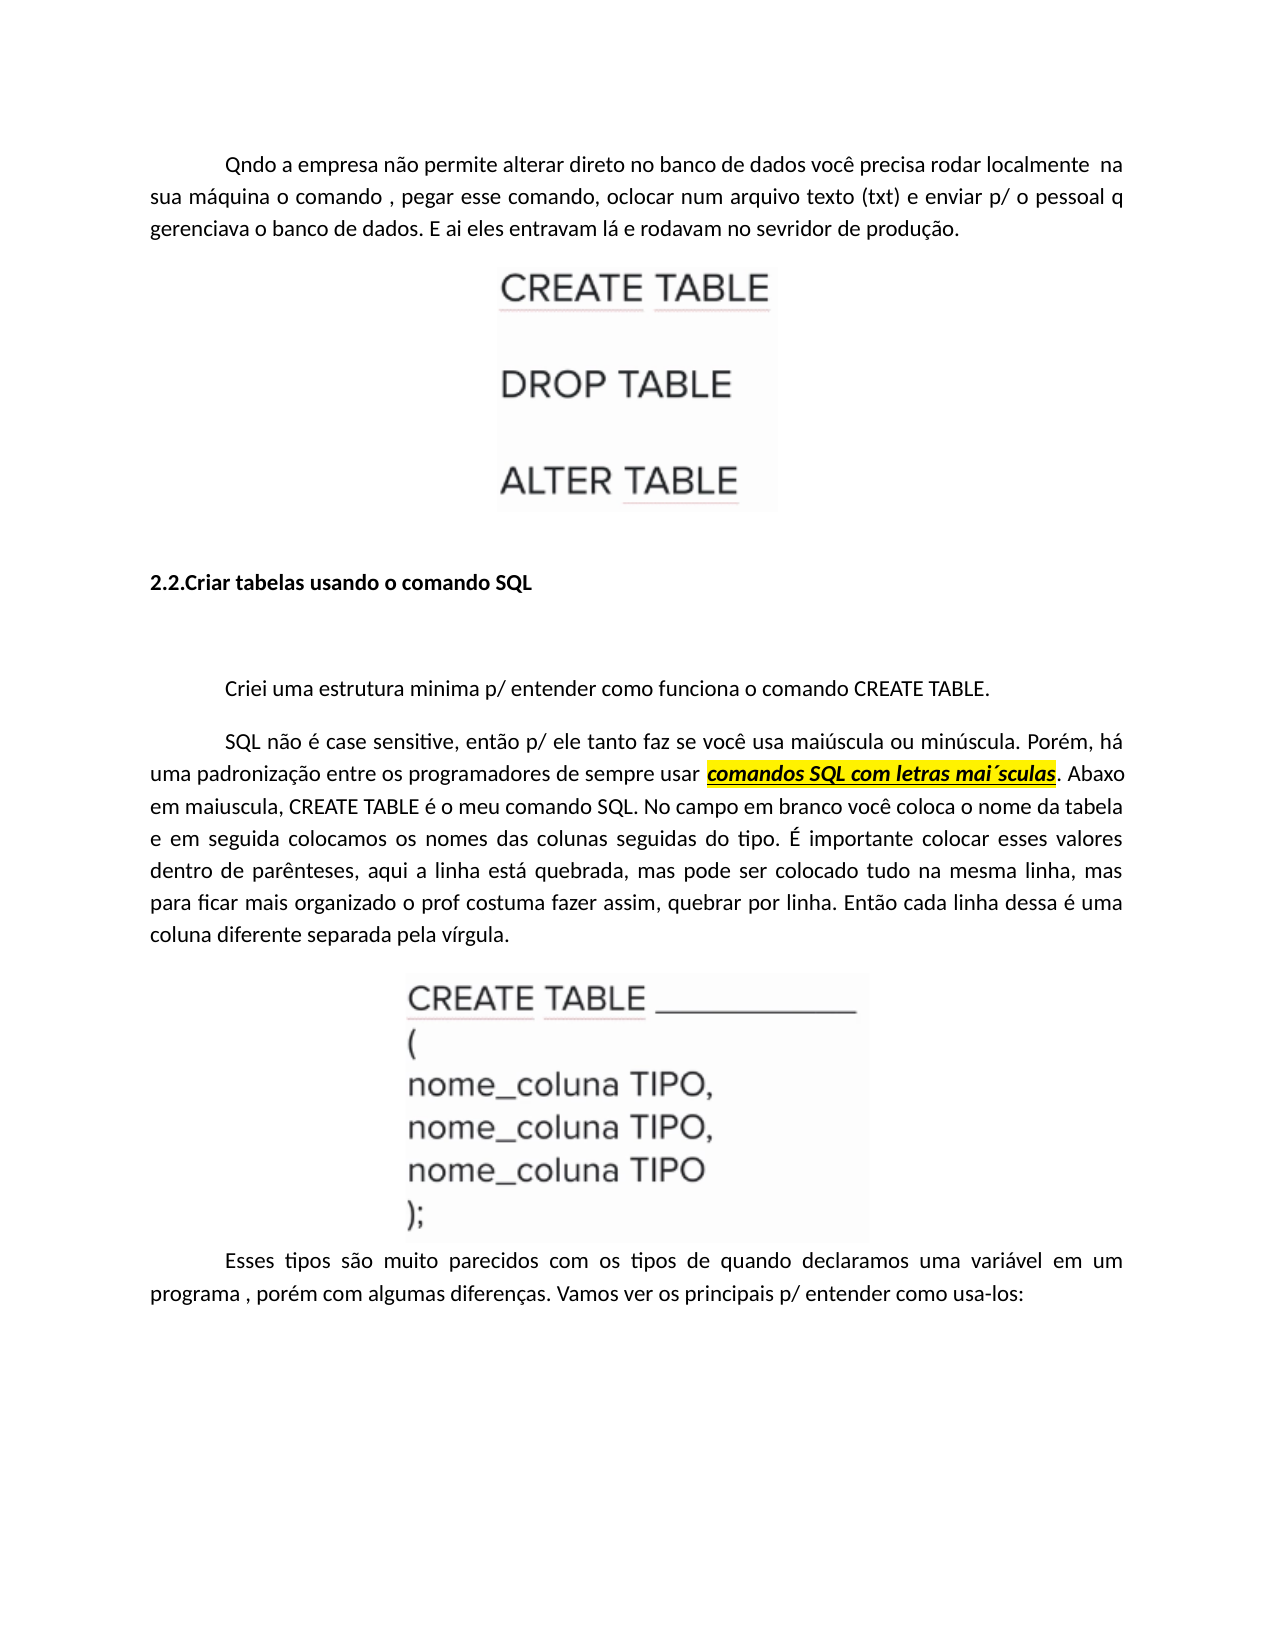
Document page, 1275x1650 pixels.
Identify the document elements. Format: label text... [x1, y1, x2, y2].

text 2.2.Criar tabelas usando o comando SQL [150, 568, 1125, 596]
picture [405, 973, 870, 1243]
text Qndo a empresa não permite alterar direto no banco de dados você precisa rodar localmente na sua máquina o comando , pegar esse comando, oclocar num arquivo texto (txt) e enviar p/ o pessoal q gerenciava o banco de dados. E ai eles entravam lá e rodavam no sevridor de produção. [150, 150, 1125, 242]
text Esses tipos são muito parecidos com os tipos de quando declaramos uma variável em um programa , porém com algumas diferenças. Vamos ver os principais p/ entender como usa-los: [150, 973, 1125, 1307]
picture [496, 267, 779, 512]
text Criei uma estrutura minima p/ entender como funciona o comando CREATE TABLE. [150, 674, 1125, 702]
text SQL não é case sensitive, então p/ ele tanto faz se você usa maiúscula ou minúscula. Porém, há uma padronização entre os programadores de sempre usar comandos SQL com letras mai´sculas. Abaxo em maiuscula, CREATE TABLE é o meu comando SQL. No campo em branco você coloca o nome da tabela e em seguida colocamos os nomes das colunas seguidas do tipo. É importante colocar esses valores dentro de parênteses, aqui a linha está quebrada, mas pode ser colocado tudo na mesma linha, mas para ficar mais organizado o prof costuma fazer assim, quebrar por linha. Então cada linha dessa é uma coluna diferente separada pela vírgula. [150, 727, 1125, 948]
